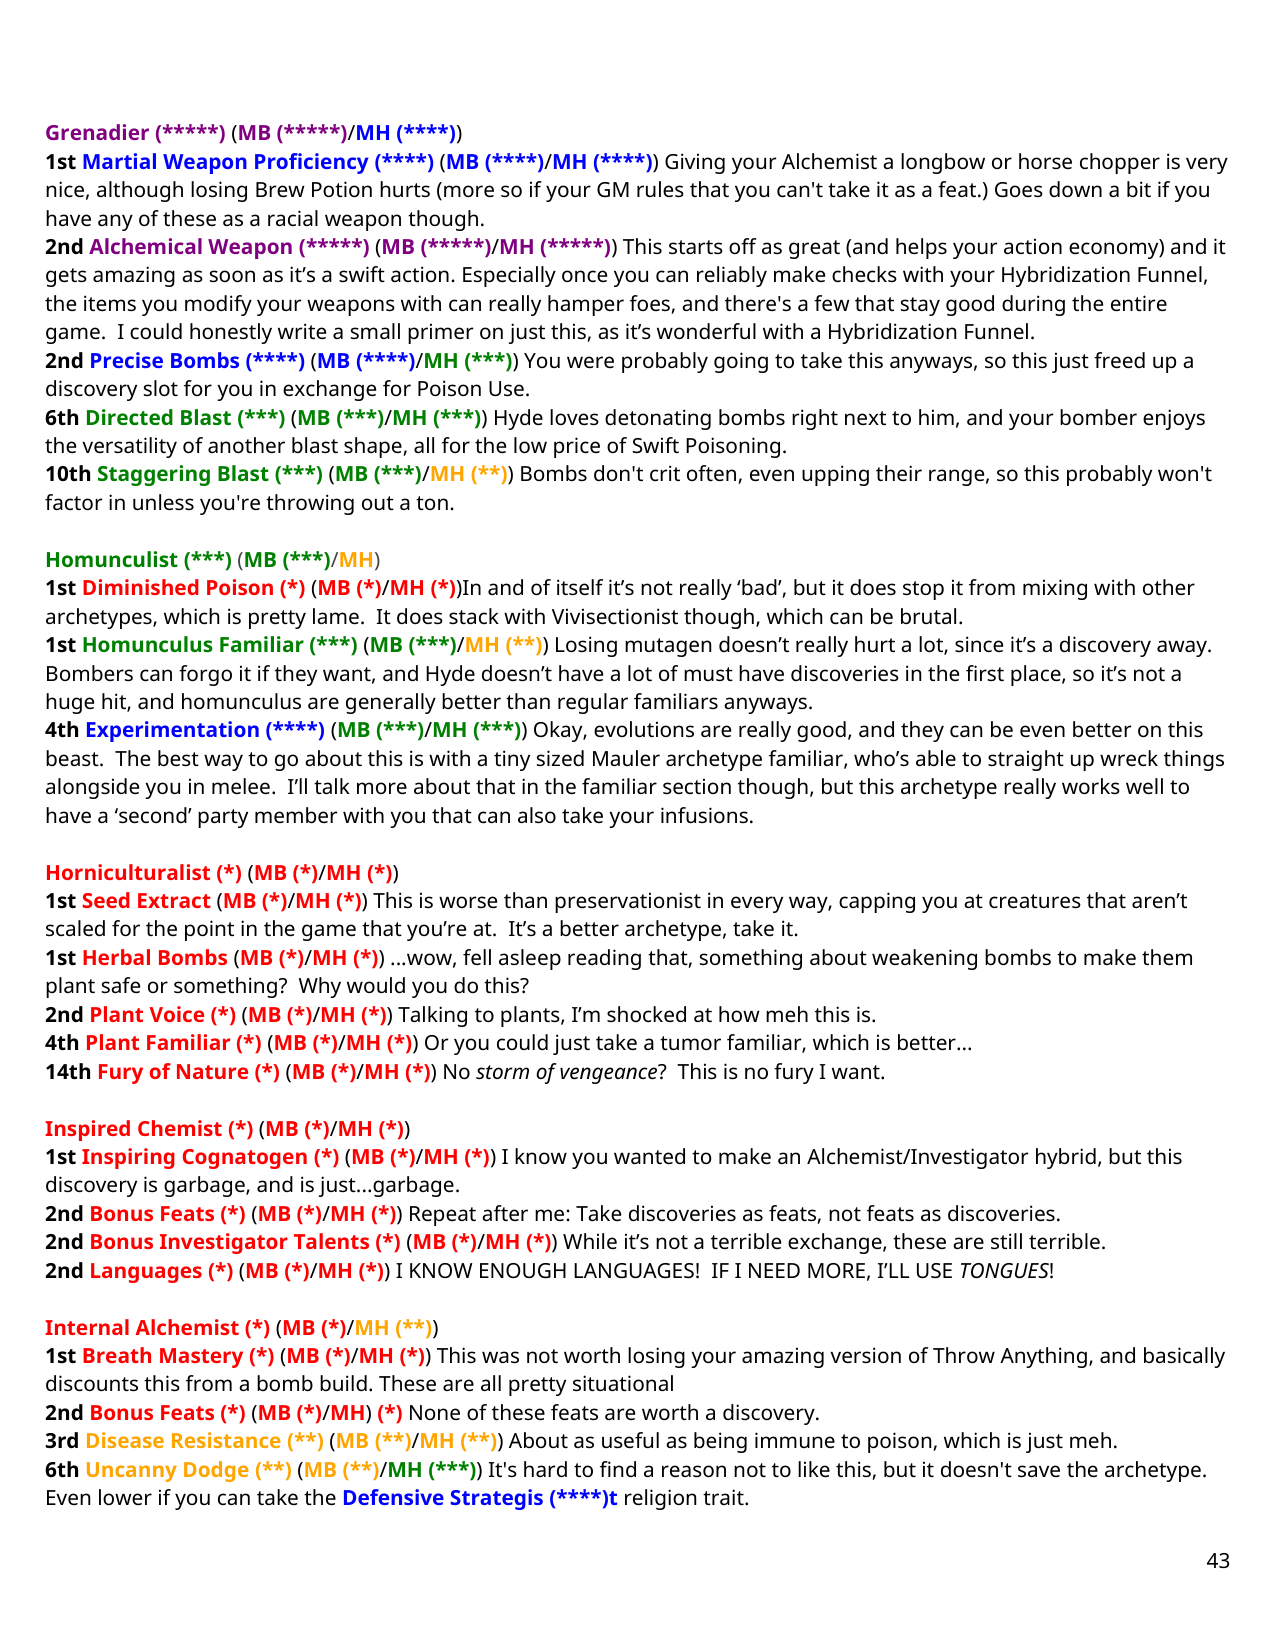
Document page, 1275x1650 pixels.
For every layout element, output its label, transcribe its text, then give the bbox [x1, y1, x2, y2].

text 4th Plant Familiar (*) (MB (*)/MH (*)) Or you could just take a tumor familiar, which is better... [45, 1028, 1230, 1057]
text 2nd Bonus Feats (*) (MB (*)/MH) (*) None of these feats are worth a discovery. [45, 1398, 1230, 1426]
text 1st Herbal Bombs (MB (*)/MH (*)) ...wow, fell asleep reading that, something about weakening bombs to make them plant safe or something? Why would you do this? [45, 943, 1230, 1000]
text 1st Inspiring Cognatogen (*) (MB (*)/MH (*)) I know you wanted to make an Alchemist/Investigator hybrid, but this discovery is garbage, and is just...garbage. [45, 1142, 1230, 1199]
text Internal Alchemist (*) (MB (*)/MH (**)) [45, 1313, 1230, 1341]
text 1st Breath Mastery (*) (MB (*)/MH (*)) This was not worth losing your amazing version of Throw Anything, and basically discounts this from a bomb build. These are all pretty situational [45, 1341, 1230, 1398]
text 2nd Languages (*) (MB (*)/MH (*)) I KNOW ENOUGH LANGUAGES! IF I NEED MORE, I’LL USE TONGUES! [45, 1256, 1230, 1284]
text 14th Fury of Nature (*) (MB (*)/MH (*)) No storm of vengeance? This is no fury I want. [45, 1057, 1230, 1085]
text 6th Directed Blast (***) (MB (***)/MH (***)) Hyde loves detonating bombs right next to him, and your bomber enjoys the versatility of another blast shape, all for the low price of Swift Poisoning. [45, 403, 1230, 459]
text 2nd Plant Voice (*) (MB (*)/MH (*)) Talking to plants, I’m shocked at how meh this is. [45, 1000, 1230, 1028]
text 3rd Disease Resistance (**) (MB (**)/MH (**)) About as useful as being immune to poison, which is just meh. [45, 1426, 1230, 1455]
text 2nd Precise Bombs (****) (MB (****)/MH (***)) You were probably going to take this anyways, so this just freed up a discovery slot for you in exchange for Poison Use. [45, 346, 1230, 403]
text 1st Homunculus Familiar (***) (MB (***)/MH (**)) Losing mutagen doesn’t really hurt a lot, since it’s a discovery away. Bombers can forgo it if they want, and Hyde doesn’t have a lot of must have discoveries in the first place, so it’s not a huge hit, and homunculus are generally better than regular familiars anyways. [45, 630, 1230, 716]
text 2nd Bonus Investigator Talents (*) (MB (*)/MH (*)) While it’s not a terrible exchange, these are still terrible. [45, 1227, 1230, 1256]
text 2nd Bonus Feats (*) (MB (*)/MH (*)) Repeat after me: Take discoveries as feats, not feats as discoveries. [45, 1199, 1230, 1227]
text Horniculturalist (*) (MB (*)/MH (*)) [45, 858, 1230, 886]
text Grenadier (*****) (MB (*****)/MH (****)) [45, 118, 1230, 147]
text Inspired Chemist (*) (MB (*)/MH (*)) [45, 1114, 1230, 1142]
text 2nd Alchemical Weapon (*****) (MB (*****)/MH (*****)) This starts off as great (and helps your action economy) and it gets amazing as soon as it’s a swift action. Especially once you can reliably make checks with your Hybridization Funnel, the items you modify your weapons with can really hamper foes, and there's a few that stay good during the entire game. I could honestly write a small primer on just this, as it’s wonderful with a Hybridization Funnel. [45, 232, 1230, 346]
text 1st Martial Weapon Proficiency (****) (MB (****)/MH (****)) Giving your Alchemist a longbow or horse chopper is very nice, although losing Brew Potion hurts (more so if your GM rules that you can't take it as a feat.) Goes down a bit if you have any of these as a racial weapon though. [45, 147, 1230, 232]
text 1st Diminished Poison (*) (MB (*)/MH (*))In and of itself it’s not really ‘bad’, but it does stop it from mixing with other archetypes, which is pretty lame. It does stack with Vivisectionist though, which can be brutal. [45, 573, 1230, 630]
text 4th Experimentation (****) (MB (***)/MH (***)) Okay, evolutions are really good, and they can be even better on this beast. The best way to go about this is with a tiny sized Mauler archetype familiar, who’s able to straight up wreck things alongside you in melee. I’ll talk more about that in the familiar section though, but this archetype really works well to have a ‘second’ party member with you that can also take your infusions. [45, 716, 1230, 829]
text 1st Seed Extract (MB (*)/MH (*)) This is worse than preservationist in every way, capping you at creatures that aren’t scaled for the point in the game that you’re at. It’s a better archetype, take it. [45, 886, 1230, 943]
text 10th Staggering Blast (***) (MB (***)/MH (**)) Bombs don't crit often, even upping their range, so this probably won't factor in unless you're throwing out a ton. [45, 459, 1230, 516]
text Homunculist (***) (MB (***)/MH) [45, 545, 1230, 573]
text 6th Uncanny Dodge (**) (MB (**)/MH (***)) It's hard to find a reason not to like this, but it doesn't save the archetype. Even lower if you can take the Defensive Strategis (****)t religion trait. [45, 1455, 1230, 1512]
